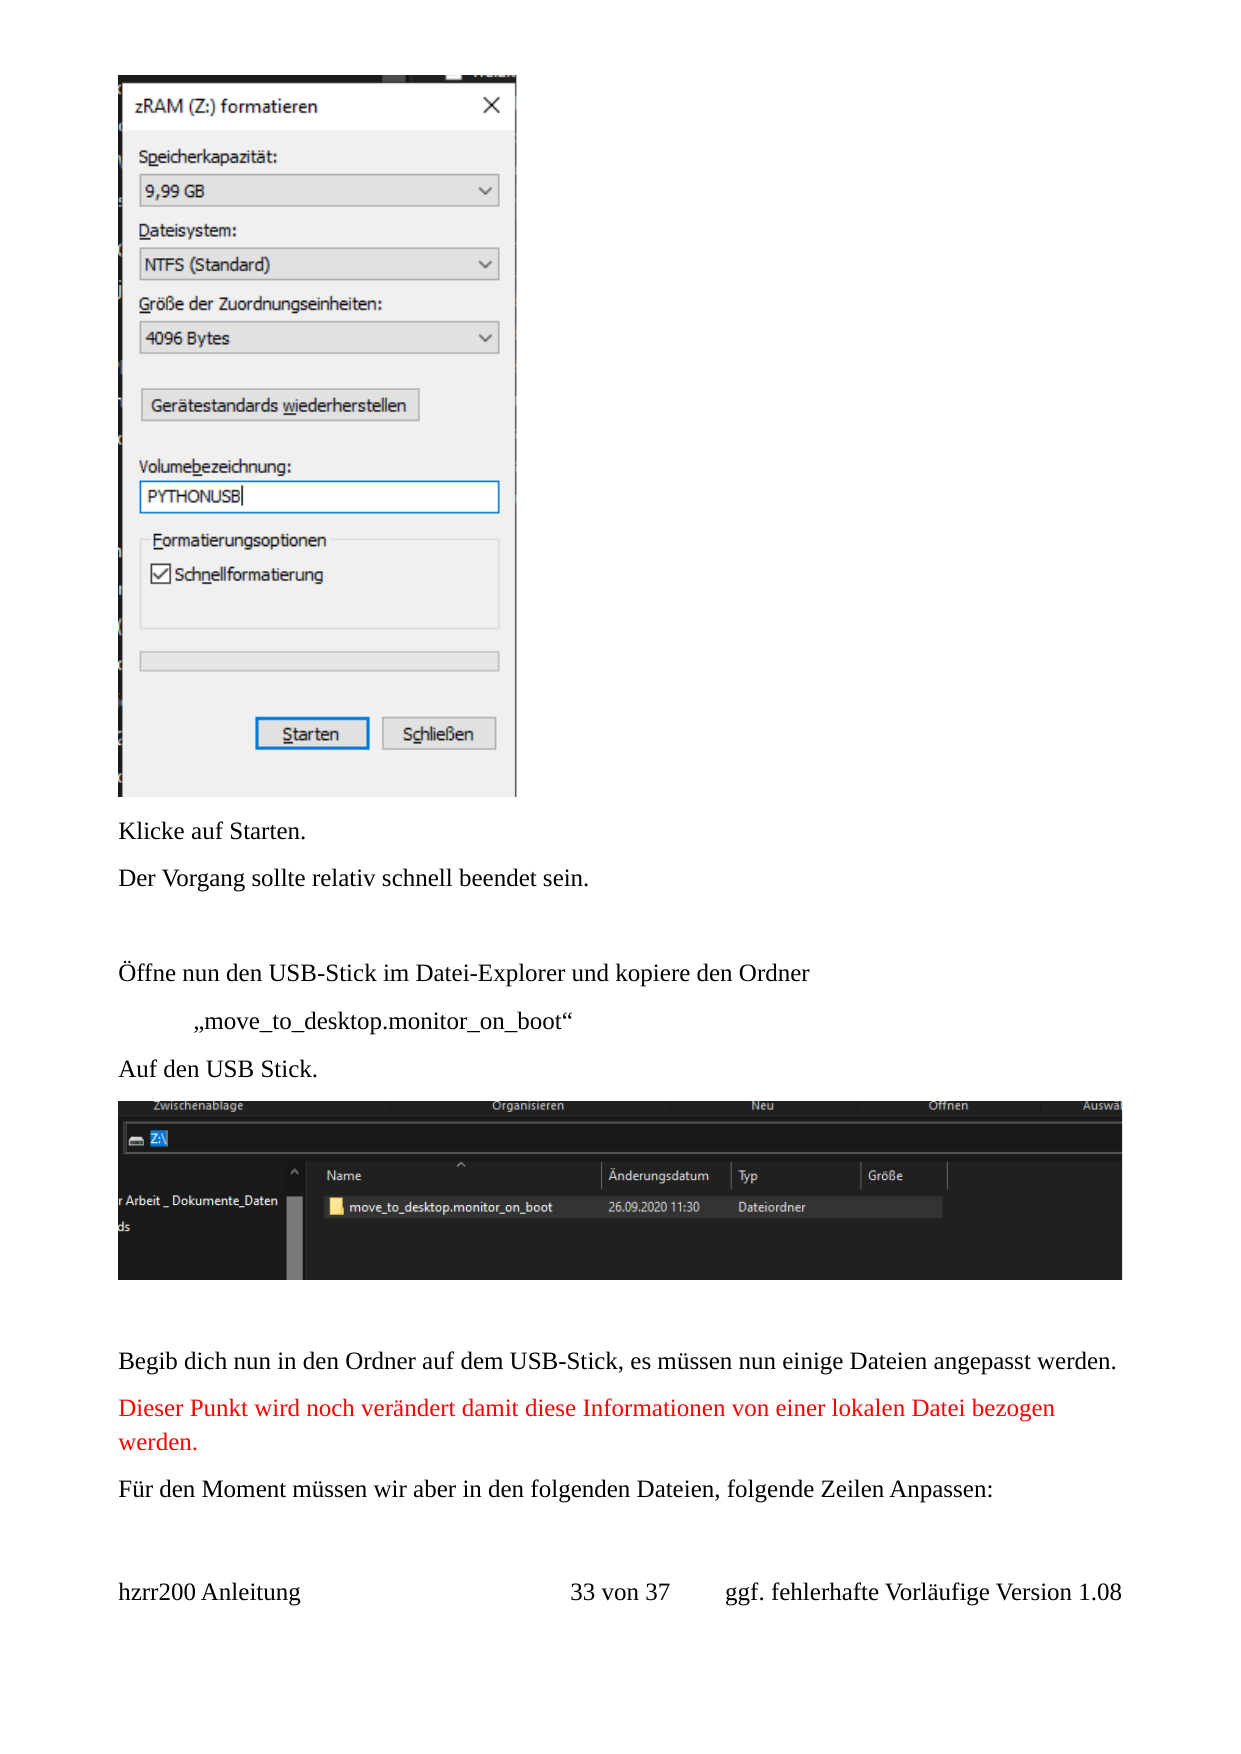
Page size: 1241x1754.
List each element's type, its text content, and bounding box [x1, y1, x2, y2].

text Auf den USB Stick. [118, 1054, 1122, 1082]
text Der Vorgang sollte relativ schnell beendet sein. [118, 863, 1122, 892]
text „move_to_desktop.monitor_on_boot“ [118, 1006, 1122, 1035]
text Öffne nun den USB-Stick im Datei-Explorer und kopiere den Ordner [118, 958, 1122, 987]
picture [118, 75, 517, 797]
text Klicke auf Starten. [118, 816, 1122, 844]
text Dieser Punkt wird noch verändert damit diese Informationen von einer lokalen Datei bezogen werden. [118, 1393, 1122, 1455]
text Für den Moment müssen wir aber in den folgenden Dateien, folgende Zeilen Anpassen: [118, 1474, 1122, 1503]
picture [118, 1101, 1123, 1280]
text Begib dich nun in den Ordner auf dem USB-Stick, es müssen nun einige Dateien angepasst werden. [118, 1346, 1122, 1375]
